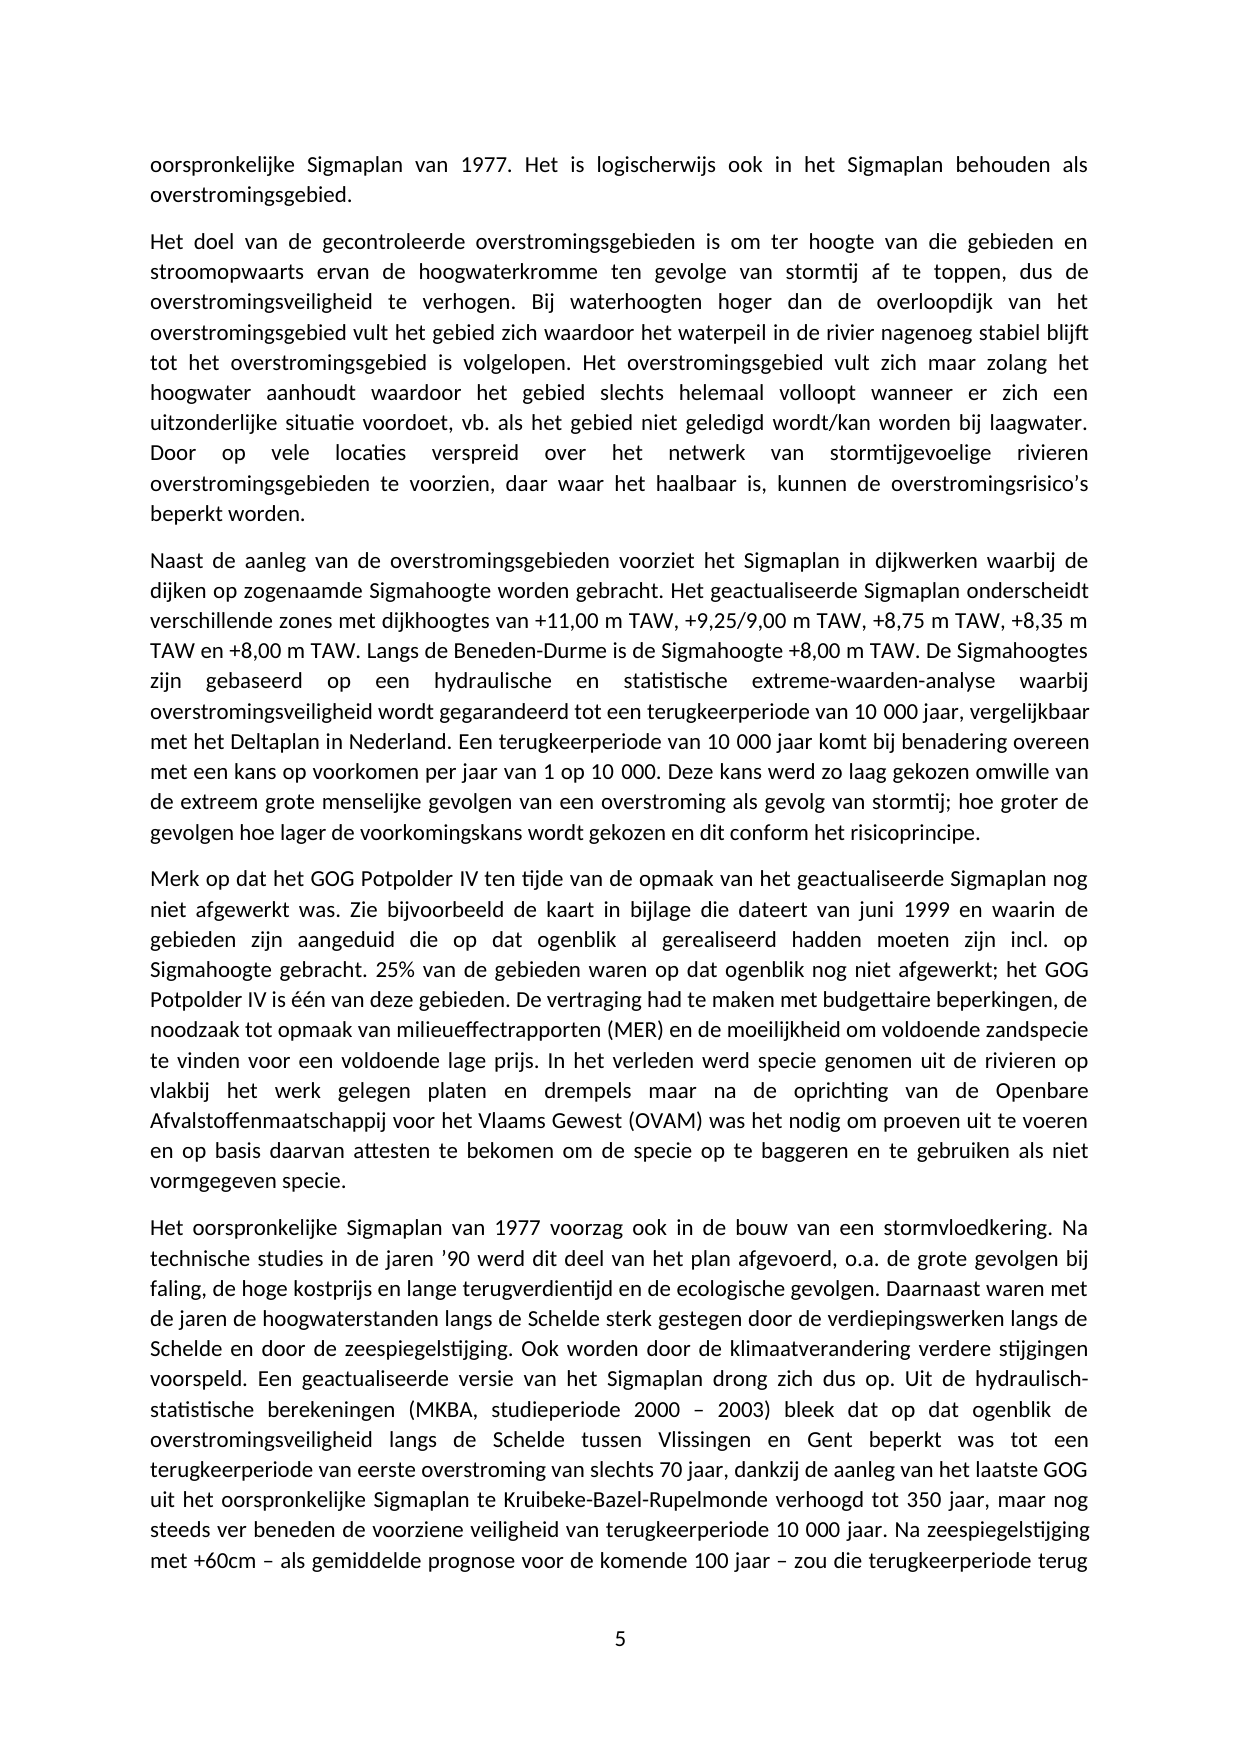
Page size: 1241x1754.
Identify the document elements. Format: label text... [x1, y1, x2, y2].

text oorspronkelijke Sigmaplan van 1977. Het is logischerwijs ook in het Sigmaplan behouden als overstromingsgebied. [150, 150, 1090, 208]
text Merk op dat het GOG Potpolder IV ten tijde van de opmaak van het geactualiseerde Sigmaplan nog niet afgewerkt was. Zie bijvoorbeeld de kaart in bijlage die dateert van juni 1999 en waarin de gebieden zijn aangeduid die op dat ogenblik al gerealiseerd hadden moeten zijn incl. op Sigmahoogte gebracht. 25% van de gebieden waren op dat ogenblik nog niet afgewerkt; het GOG Potpolder IV is één van deze gebieden. De vertraging had te maken met budgettaire beperkingen, de noodzaak tot opmaak van milieueffectrapporten (MER) en de moeilijkheid om voldoende zandspecie te vinden voor een voldoende lage prijs. In het verleden werd specie genomen uit de rivieren op vlakbij het werk gelegen platen en drempels maar na de oprichting van de Openbare Afvalstoffenmaatschappij voor het Vlaams Gewest (OVAM) was het nodig om proeven uit te voeren en op basis daarvan attesten te bekomen om de specie op te baggeren en te gebruiken als niet vormgegeven specie. [150, 864, 1090, 1195]
text Naast de aanleg van de overstromingsgebieden voorziet het Sigmaplan in dijkwerken waarbij de dijken op zogenaamde Sigmahoogte worden gebracht. Het geactualiseerde Sigmaplan onderscheidt verschillende zones met dijkhoogtes van +11,00 m TAW, +9,25/9,00 m TAW, +8,75 m TAW, +8,35 m TAW en +8,00 m TAW. Langs de Beneden-Durme is de Sigmahoogte +8,00 m TAW. De Sigmahoogtes zijn gebaseerd op een hydraulische en statistische extreme-waarden-analyse waarbij overstromingsveiligheid wordt gegarandeerd tot een terugkeerperiode van 10 000 jaar, vergelijkbaar met het Deltaplan in Nederland. Een terugkeerperiode van 10 000 jaar komt bij benadering overeen met een kans op voorkomen per jaar van 1 op 10 000. Deze kans werd zo laag gekozen omwille van de extreem grote menselijke gevolgen van een overstroming als gevolg van stormtij; hoe groter de gevolgen hoe lager de voorkomingskans wordt gekozen en dit conform het risicoprincipe. [150, 546, 1090, 846]
text Het doel van de gecontroleerde overstromingsgebieden is om ter hoogte van die gebieden en stroomopwaarts ervan de hoogwaterkromme ten gevolge van stormtij af te toppen, dus de overstromingsveiligheid te verhogen. Bij waterhoogten hoger dan de overloopdijk van het overstromingsgebied vult het gebied zich waardoor het waterpeil in de rivier nagenoeg stabiel blijft tot het overstromingsgebied is volgelopen. Het overstromingsgebied vult zich maar zolang het hoogwater aanhoudt waardoor het gebied slechts helemaal volloopt wanneer er zich een uitzonderlijke situatie voordoet, vb. als het gebied niet geledigd wordt/kan worden bij laagwater. Door op vele locaties verspreid over het netwerk van stormtijgevoelige rivieren overstromingsgebieden te voorzien, daar waar het haalbaar is, kunnen de overstromingsrisico’s beperkt worden. [150, 227, 1090, 527]
text Het oorspronkelijke Sigmaplan van 1977 voorzag ook in de bouw van een stormvloedkering. Na technische studies in de jaren ’90 werd dit deel van het plan afgevoerd, o.a. de grote gevolgen bij faling, de hoge kostprijs en lange terugverdientijd en de ecologische gevolgen. Daarnaast waren met de jaren de hoogwaterstanden langs de Schelde sterk gestegen door de verdiepingswerken langs de Schelde en door de zeespiegelstijging. Ook worden door de klimaatverandering verdere stijgingen voorspeld. Een geactualiseerde versie van het Sigmaplan drong zich dus op. Uit de hydraulisch-statistische berekeningen (MKBA, studieperiode 2000 – 2003) bleek dat op dat ogenblik de overstromingsveiligheid langs de Schelde tussen Vlissingen en Gent beperkt was tot een terugkeerperiode van eerste overstroming van slechts 70 jaar, dankzij de aanleg van het laatste GOG uit het oorspronkelijke Sigmaplan te Kruibeke-Bazel-Rupelmonde verhoogd tot 350 jaar, maar nog steeds ver beneden de voorziene veiligheid van terugkeerperiode 10 000 jaar. Na zeespiegelstijging met +60cm – als gemiddelde prognose voor de komende 100 jaar – zou die terugkeerperiode terug [150, 1213, 1090, 1574]
